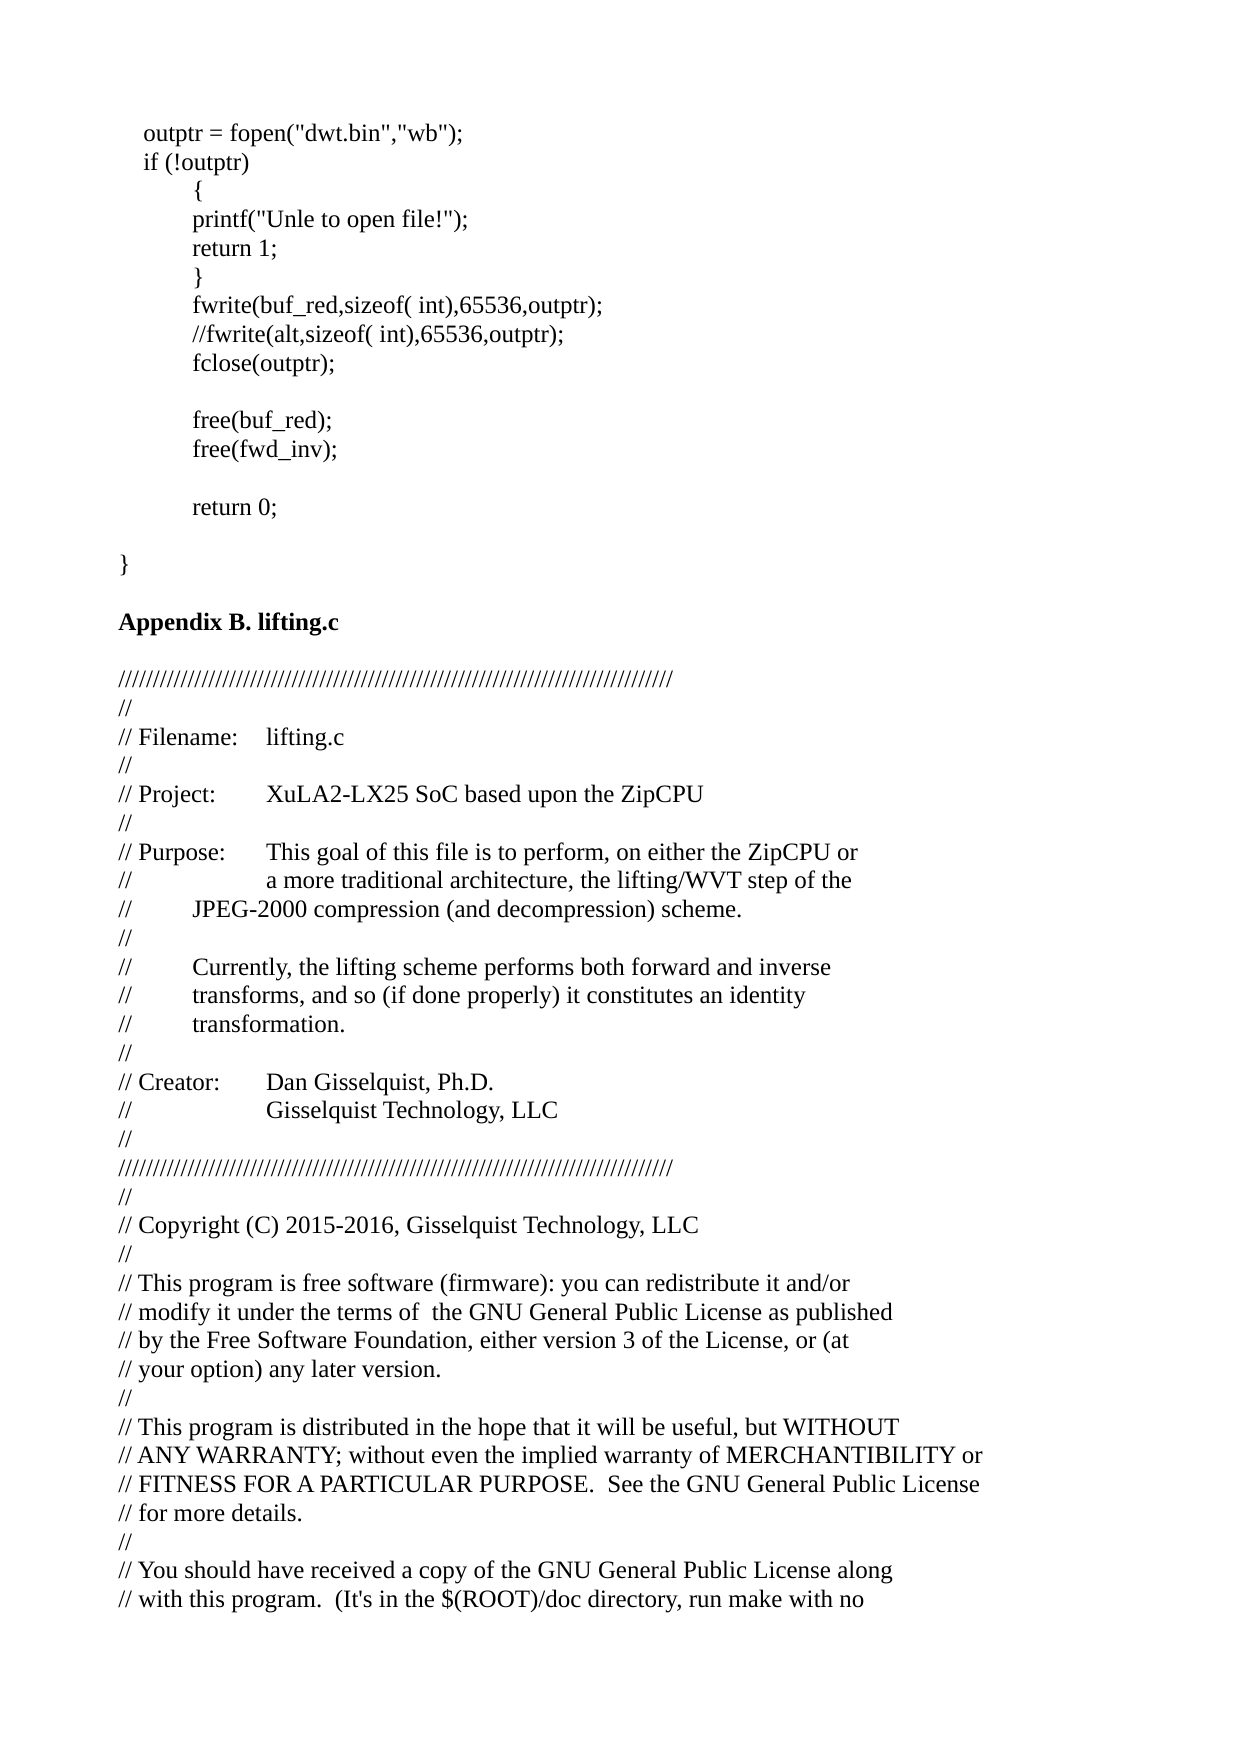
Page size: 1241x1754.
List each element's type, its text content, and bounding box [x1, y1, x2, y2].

text // Purpose: This goal of this file is to perform, on either the ZipCPU or [118, 837, 1122, 866]
text // [118, 1038, 1122, 1067]
text // ANY WARRANTY; without even the implied warranty of MERCHANTIBILITY or [118, 1441, 1122, 1469]
text // transformation. [118, 1009, 1122, 1038]
text // by the Free Software Foundation, either version 3 of the License, or (at [118, 1326, 1122, 1354]
text outptr = fopen("dwt.bin","wb"); [118, 118, 1122, 147]
text free(buf_red); [118, 406, 1122, 434]
text // Creator: Dan Gisselquist, Ph.D. [118, 1067, 1122, 1096]
text // Gisselquist Technology, LLC [118, 1096, 1122, 1124]
text // [118, 1124, 1122, 1153]
text { [118, 176, 1122, 204]
text } [118, 549, 1122, 578]
text // [118, 693, 1122, 722]
text // your option) any later version. [118, 1354, 1122, 1383]
text // Currently, the lifting scheme performs both forward and inverse [118, 952, 1122, 981]
text // [118, 923, 1122, 952]
text fwrite(buf_red,sizeof( int),65536,outptr); [118, 291, 1122, 319]
text // [118, 1239, 1122, 1268]
text //////////////////////////////////////////////////////////////////////////////// [118, 1153, 1122, 1182]
text return 1; [118, 233, 1122, 262]
text //fwrite(alt,sizeof( int),65536,outptr); [118, 319, 1122, 348]
text // with this program. (It's in the $(ROOT)/doc directory, run make with no [118, 1584, 1122, 1613]
text // modify it under the terms of the GNU General Public License as published [118, 1297, 1122, 1326]
text fclose(outptr); [118, 348, 1122, 377]
text // This program is distributed in the hope that it will be useful, but WITHOUT [118, 1412, 1122, 1441]
text // Filename: lifting.c [118, 722, 1122, 751]
text // transforms, and so (if done properly) it constitutes an identity [118, 981, 1122, 1009]
text Appendix B. lifting.c [118, 607, 1122, 636]
text printf("Unle to open file!"); [118, 204, 1122, 233]
text // This program is free software (firmware): you can redistribute it and/or [118, 1268, 1122, 1297]
text free(fwd_inv); [118, 434, 1122, 463]
text // [118, 1527, 1122, 1556]
text if (!outptr) [118, 147, 1122, 176]
text // Project: XuLA2-LX25 SoC based upon the ZipCPU [118, 779, 1122, 808]
text // [118, 751, 1122, 779]
text // [118, 1383, 1122, 1412]
text // [118, 808, 1122, 837]
text // JPEG-2000 compression (and decompression) scheme. [118, 894, 1122, 923]
text // [118, 1182, 1122, 1211]
text // a more traditional architecture, the lifting/WVT step of the [118, 866, 1122, 894]
text // Copyright (C) 2015-2016, Gisselquist Technology, LLC [118, 1211, 1122, 1239]
text return 0; [118, 492, 1122, 521]
text // You should have received a copy of the GNU General Public License along [118, 1556, 1122, 1584]
text //////////////////////////////////////////////////////////////////////////////// [118, 664, 1122, 693]
text // FITNESS FOR A PARTICULAR PURPOSE. See the GNU General Public License [118, 1469, 1122, 1498]
text } [118, 262, 1122, 291]
text // for more details. [118, 1498, 1122, 1527]
